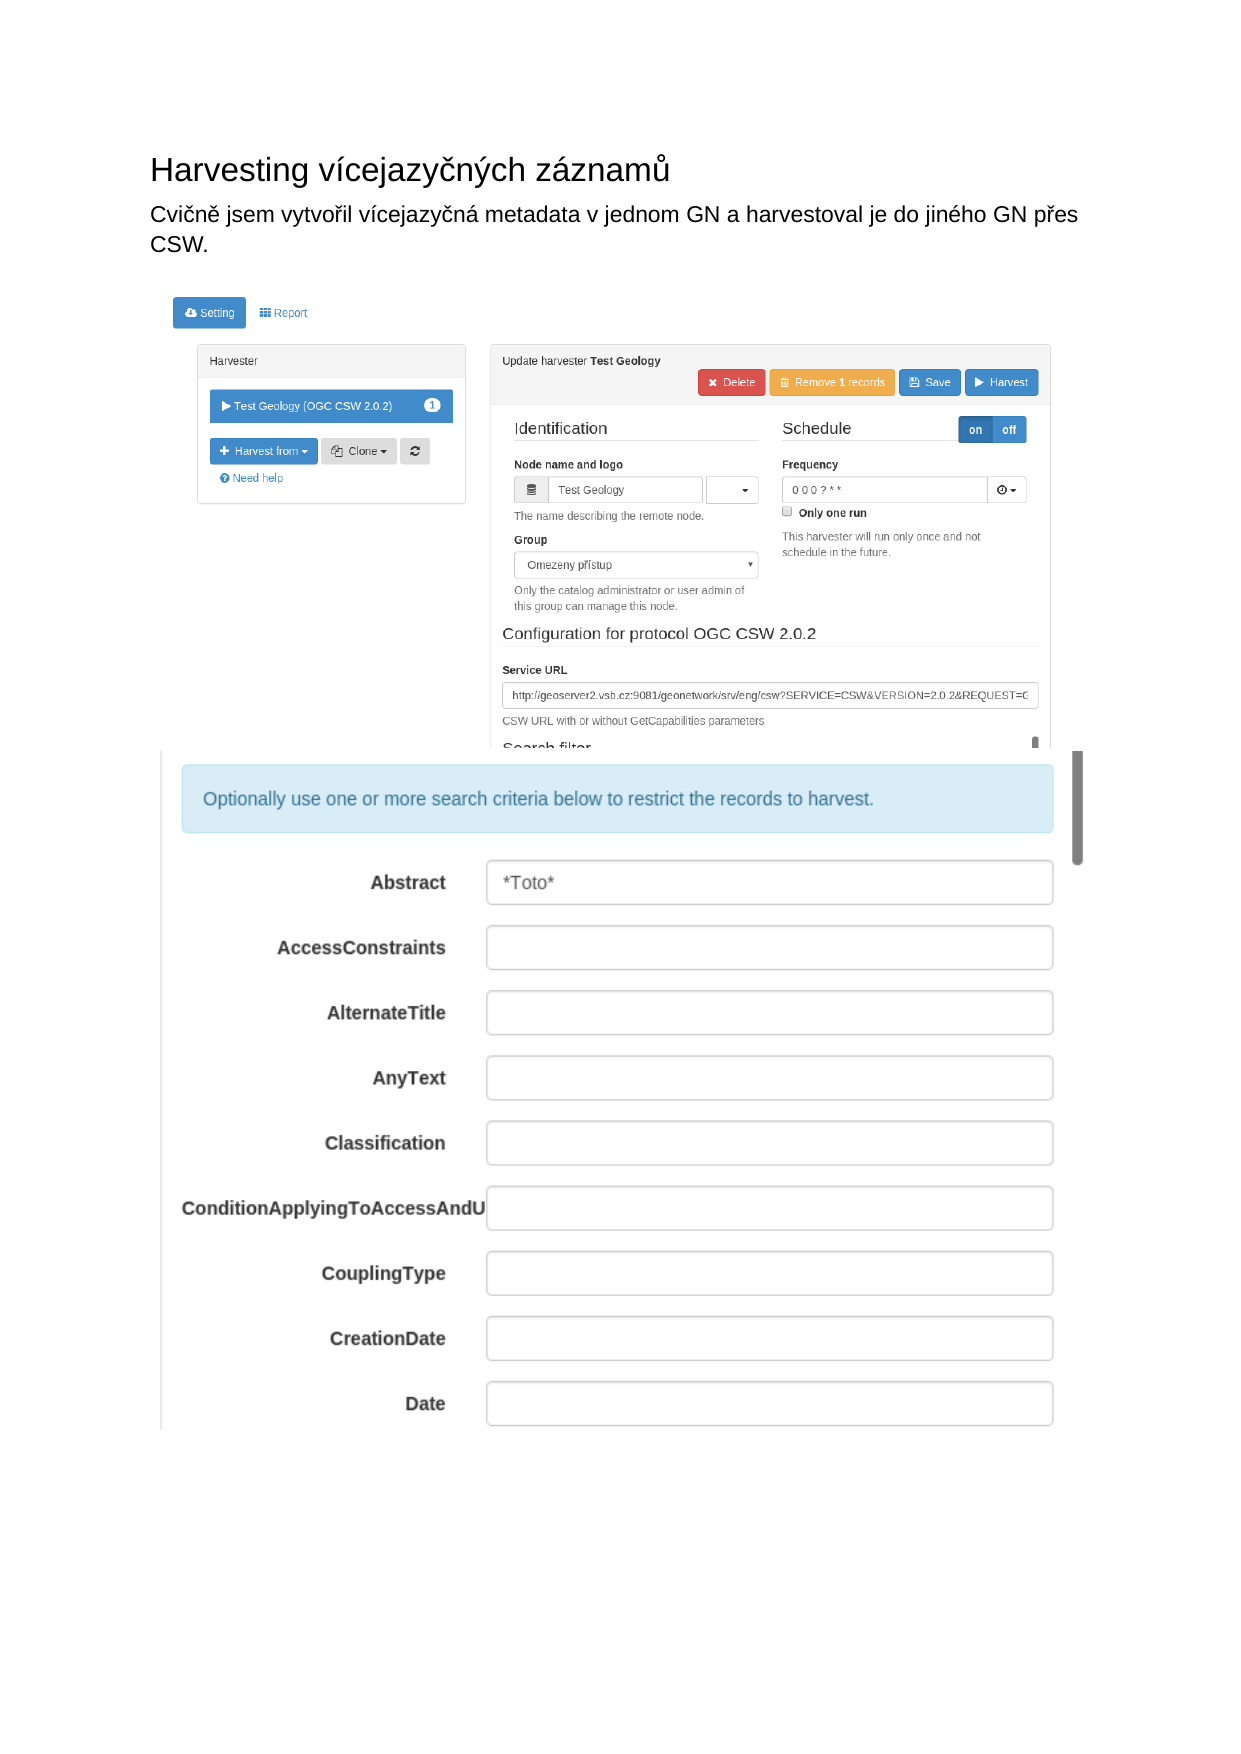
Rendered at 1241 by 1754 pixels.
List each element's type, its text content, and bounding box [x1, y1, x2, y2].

picture [150, 751, 1091, 1429]
subtitle Harvesting vícejazyčných záznamů [150, 150, 1090, 188]
text Cvičně jsem vytvořil vícejazyčná metadata v jednom GN a harvestoval je do jiného GN přes CSW. [150, 201, 1090, 257]
picture [150, 291, 1091, 748]
